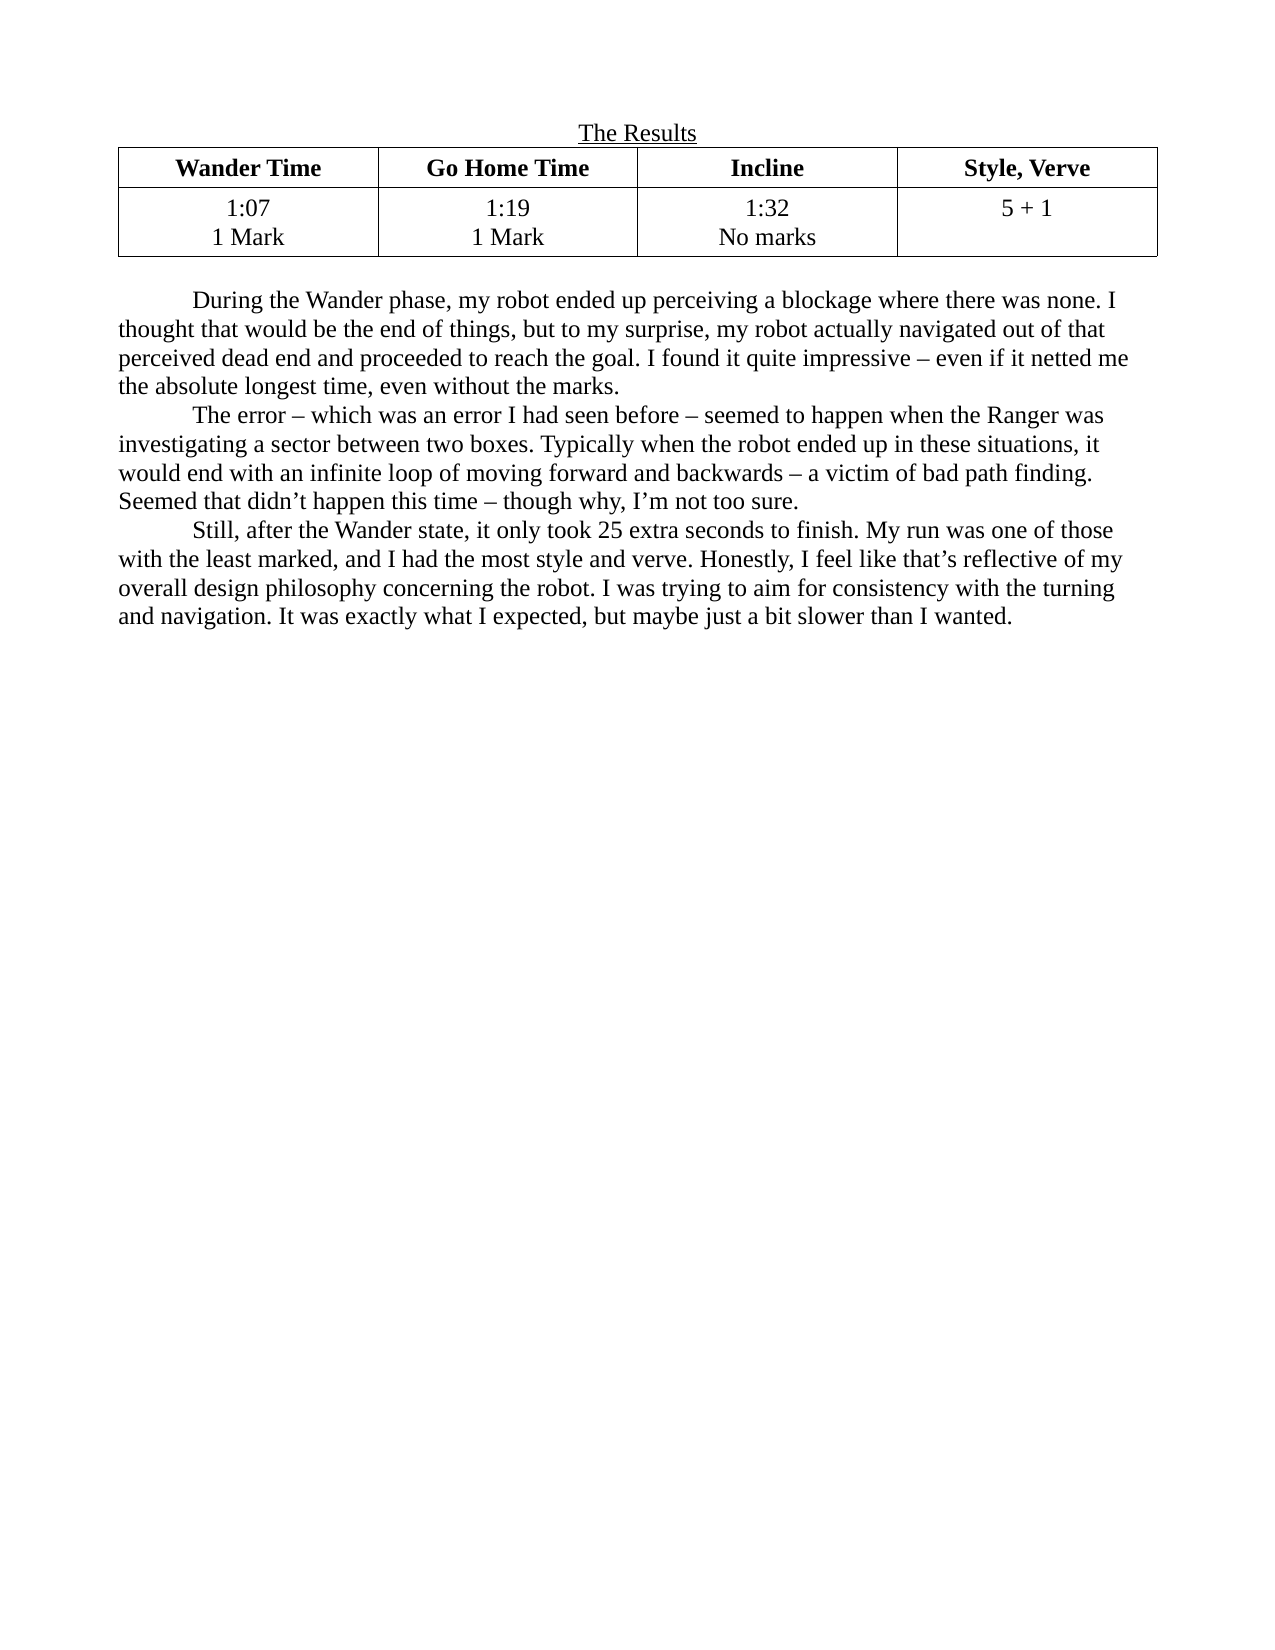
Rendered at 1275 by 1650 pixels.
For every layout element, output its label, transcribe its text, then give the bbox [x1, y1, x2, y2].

table_cell 5 + 1 [898, 188, 1157, 256]
text Still, after the Wander state, it only took 25 extra seconds to finish. My run was one of those with the least marked, and I had the most style and verve. Honestly, I feel like that’s reflective of my overall design philosophy concerning the robot. I was trying to aim for consistency with the turning and navigation. It was exactly what I expected, but maybe just a bit slower than I wanted. [118, 515, 1157, 630]
table_cell 1:32 No marks [638, 188, 897, 256]
table_header Wander Time [119, 148, 378, 187]
text The Results [118, 118, 1157, 147]
table_cell 1:19 1 Mark [379, 188, 637, 256]
table_cell 1:07 1 Mark [119, 188, 378, 256]
text During the Wander phase, my robot ended up perceiving a blockage where there was none. I thought that would be the end of things, but to my surprise, my robot actually navigated out of that perceived dead end and proceeded to reach the goal. I found it quite impressive – even if it netted me the absolute longest time, even without the marks. [118, 285, 1157, 400]
table_header Go Home Time [379, 148, 637, 187]
text The error – which was an error I had seen before – seemed to happen when the Ranger was investigating a sector between two boxes. Typically when the robot ended up in these situations, it would end with an infinite loop of moving forward and backwards – a victim of bad path finding. Seemed that didn’t happen this time – though why, I’m not too sure. [118, 400, 1157, 515]
table_header Style, Verve [898, 148, 1157, 187]
table_header Incline [638, 148, 897, 187]
